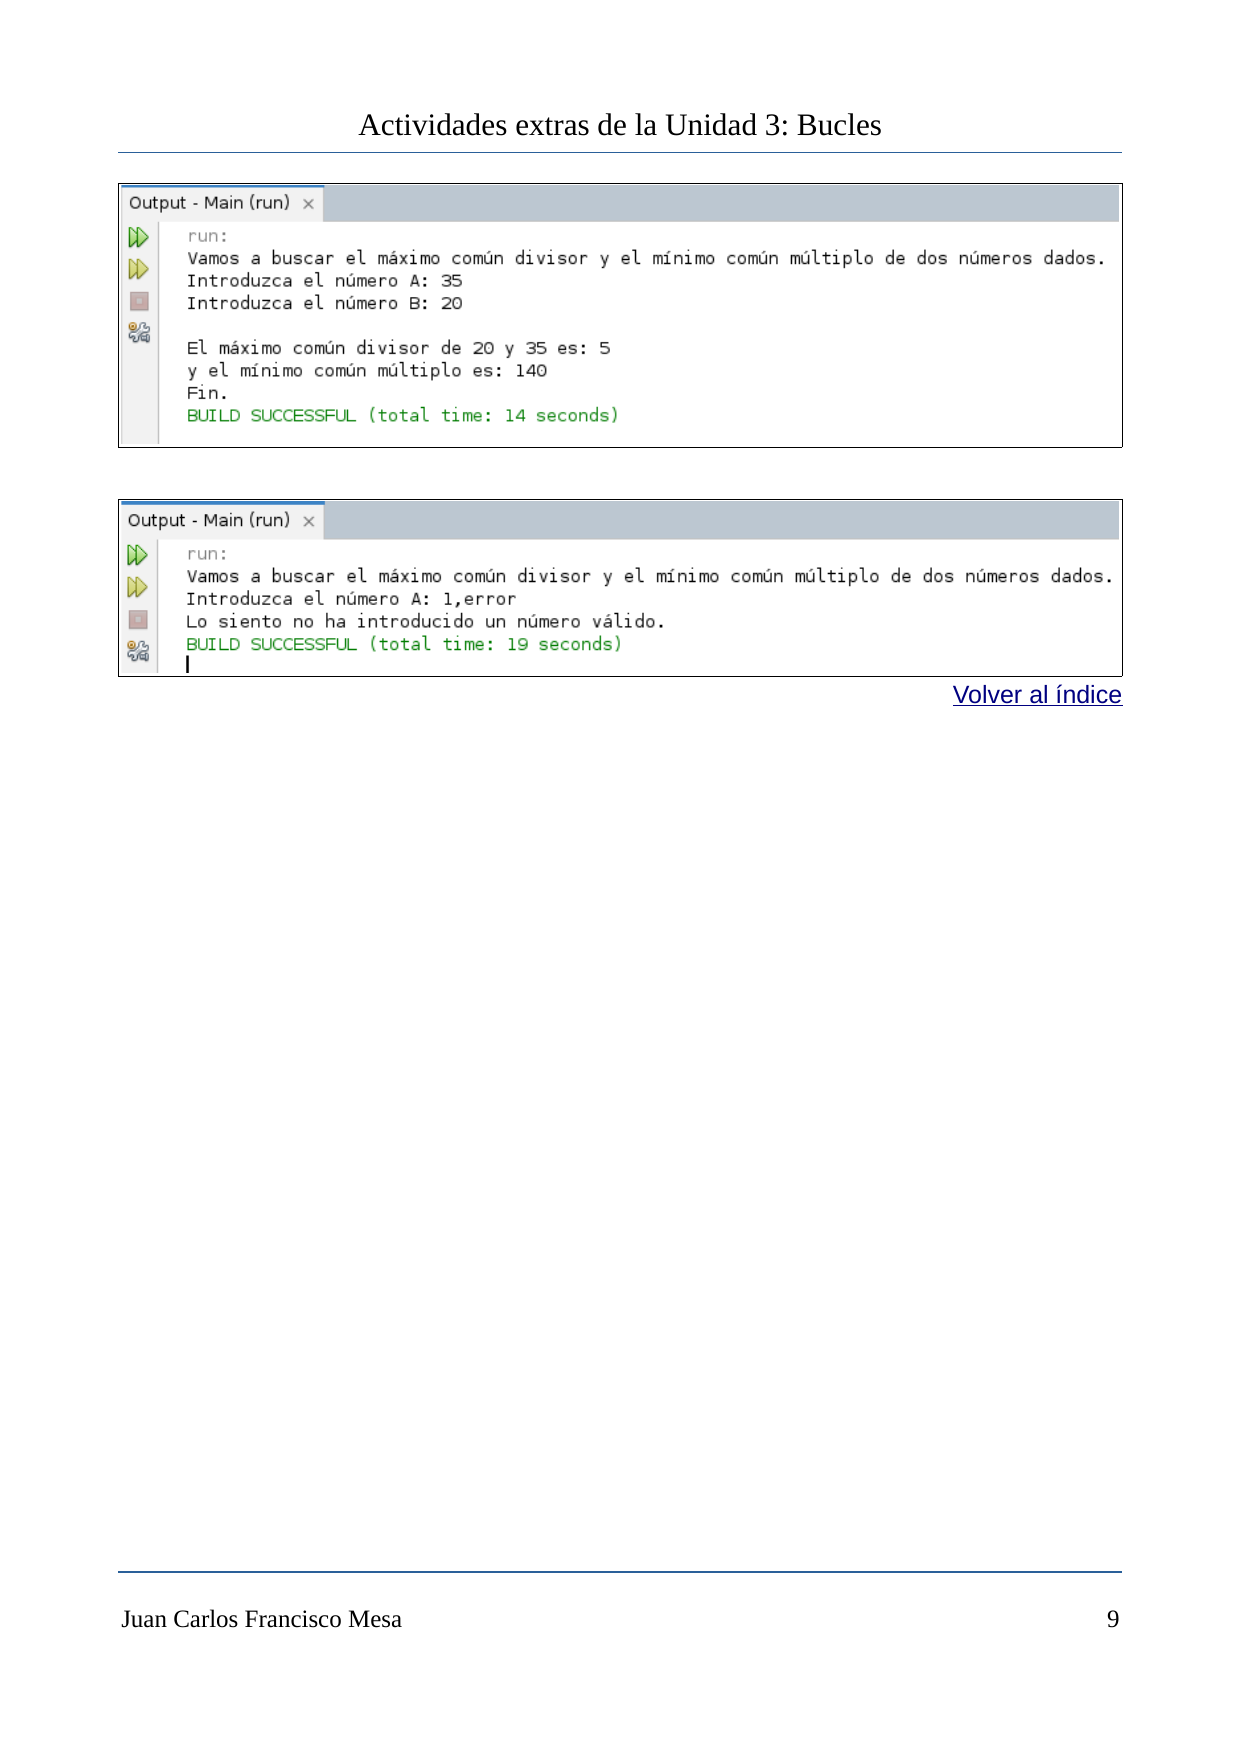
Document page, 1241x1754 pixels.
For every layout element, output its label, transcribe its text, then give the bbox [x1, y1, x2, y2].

text [119, 500, 1122, 676]
picture [121, 501, 1119, 673]
picture [121, 185, 1119, 444]
text Volver al índice [118, 677, 1122, 709]
